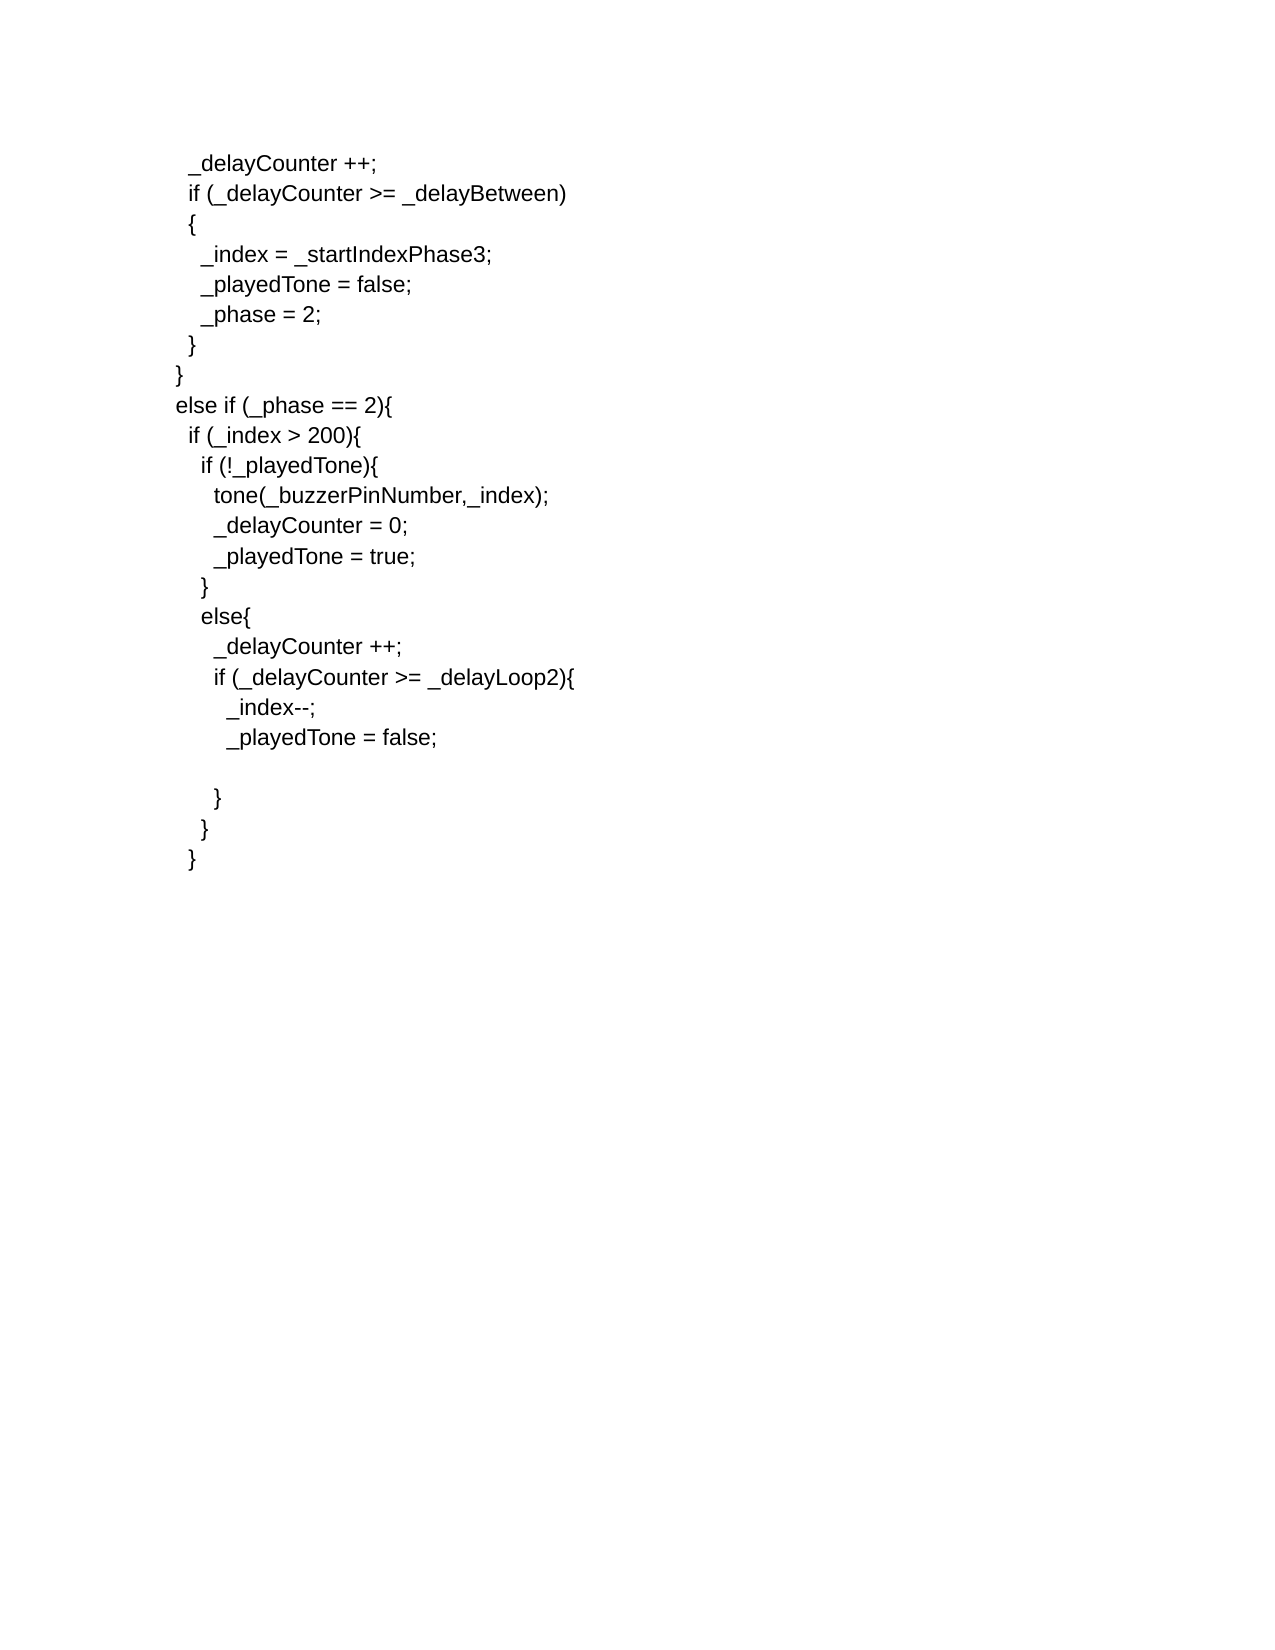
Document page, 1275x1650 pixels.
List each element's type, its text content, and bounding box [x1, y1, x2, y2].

text _playedTone = false; [150, 271, 1125, 297]
text } [150, 573, 1125, 599]
text _playedTone = true; [150, 543, 1125, 569]
text } [150, 814, 1125, 841]
text tone(_buzzerPinNumber,_index); [150, 482, 1125, 509]
text } [150, 361, 1125, 388]
text } [150, 845, 1125, 871]
text if (_delayCounter >= _delayBetween) [150, 180, 1125, 207]
text _delayCounter ++; [150, 633, 1125, 660]
text if (_delayCounter >= _delayLoop2){ [150, 663, 1125, 690]
text if (_index > 200){ [150, 422, 1125, 448]
text _phase = 2; [150, 301, 1125, 327]
text _index--; [150, 694, 1125, 720]
text _delayCounter ++; [150, 150, 1125, 176]
text _index = _startIndexPhase3; [150, 241, 1125, 267]
text else if (_phase == 2){ [150, 392, 1125, 418]
text _playedTone = false; [150, 724, 1125, 750]
text if (!_playedTone){ [150, 452, 1125, 478]
text } [150, 784, 1125, 811]
text } [150, 331, 1125, 358]
text { [150, 210, 1125, 237]
text else{ [150, 603, 1125, 629]
text _delayCounter = 0; [150, 512, 1125, 539]
